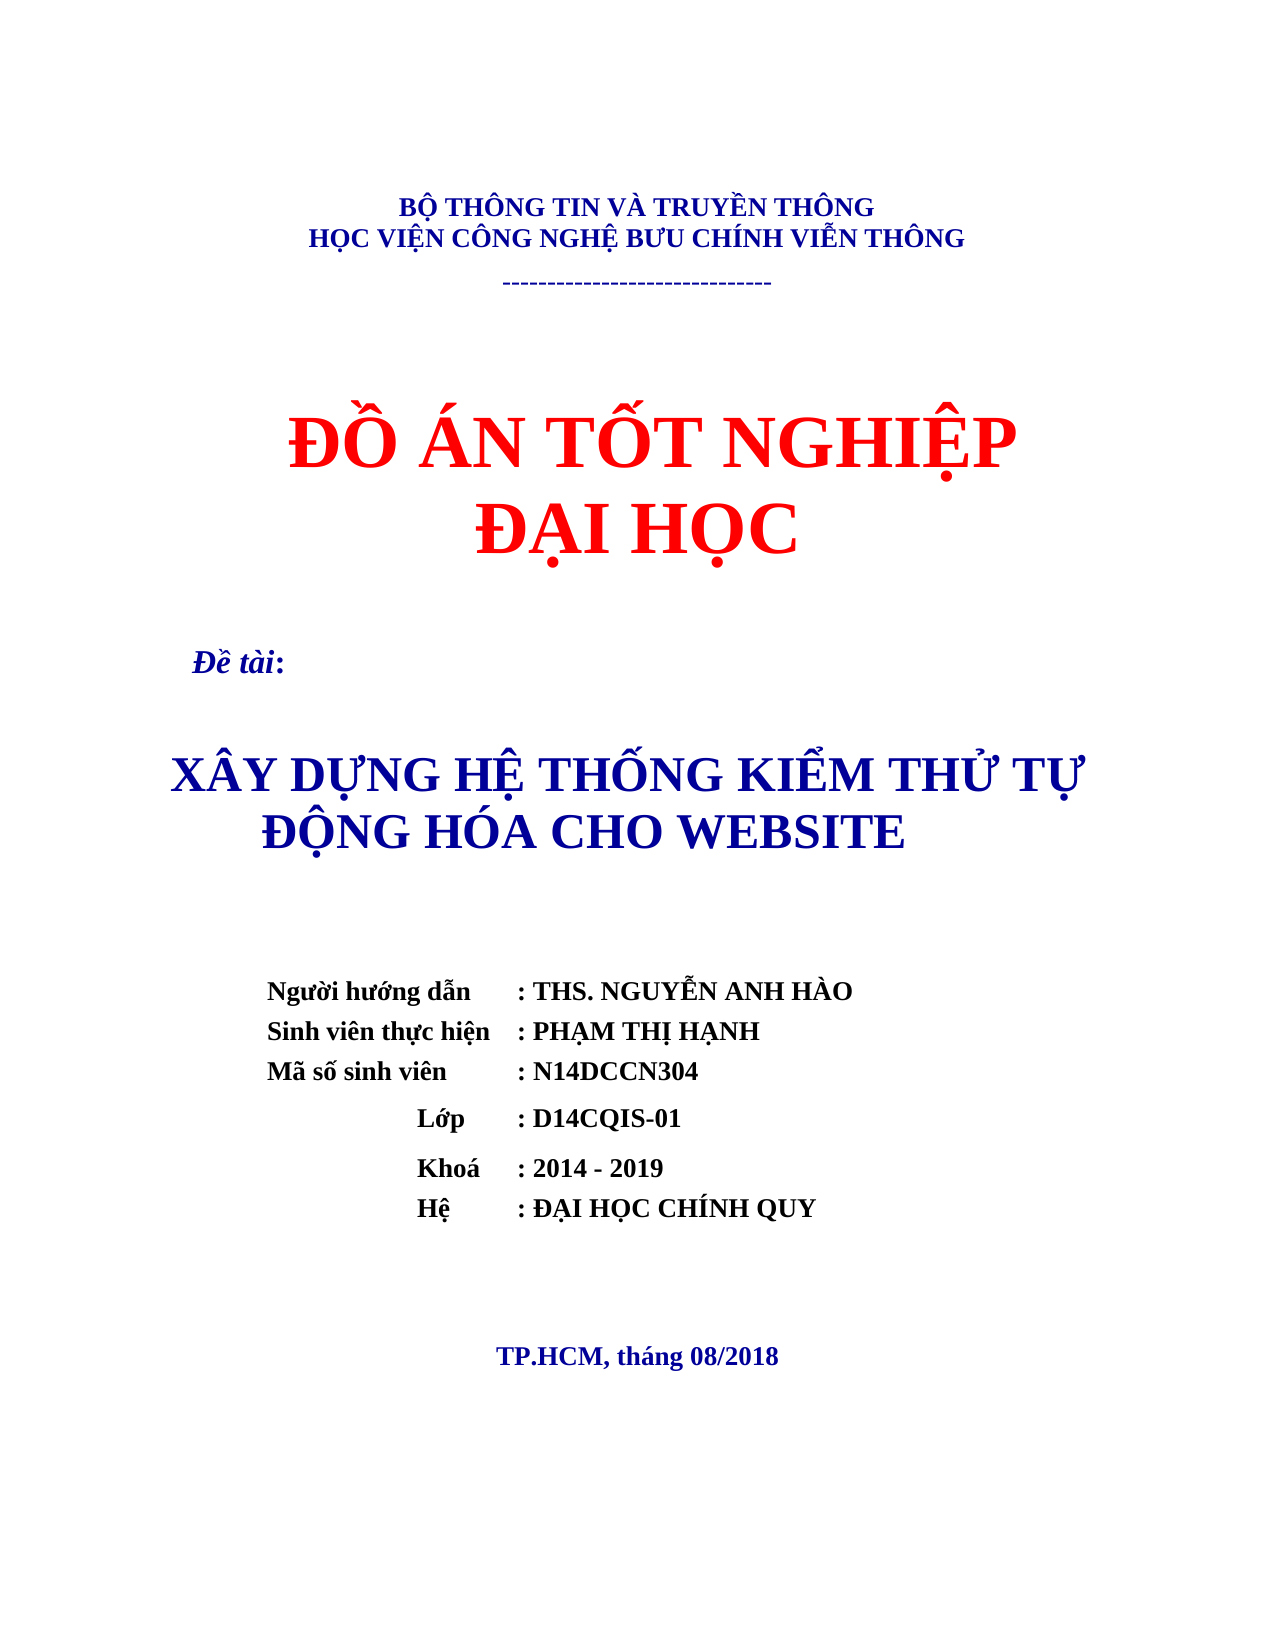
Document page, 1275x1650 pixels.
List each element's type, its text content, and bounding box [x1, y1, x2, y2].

text Sinh viên thực hiện : PHẠM THỊ HẠNH [267, 1015, 1050, 1046]
text Hệ : ĐẠI HỌC CHÍNH QUY [417, 1193, 1125, 1224]
text Lớp : D14CQIS-01 [417, 1102, 1050, 1133]
text Mã số sinh viên : N14DCCN304 [267, 1056, 1050, 1087]
text ĐỒ ÁN TỐT NGHIỆP ĐẠI HỌC [255, 397, 1021, 570]
text BỘ THÔNG TIN VÀ TRUYỀN THÔNG [150, 191, 1123, 222]
text XÂY DỰNG HỆ THỐNG KIỂM THỬ TỰ ĐỘNG HÓA CHO WEBSITE [131, 744, 1125, 859]
text HỌC VIỆN CÔNG NGHỆ BƯU CHÍNH VIỄN THÔNG [150, 222, 1124, 253]
text Người hướng dẫn : THS. NGUYỄN ANH HÀO [267, 975, 1050, 1006]
text TP.HCM, tháng 08/2018 [150, 1341, 1124, 1372]
text Đề tài: [192, 642, 1125, 680]
text ------------------------------ [150, 265, 1124, 296]
text Khoá : 2014 - 2019 [417, 1152, 1050, 1183]
